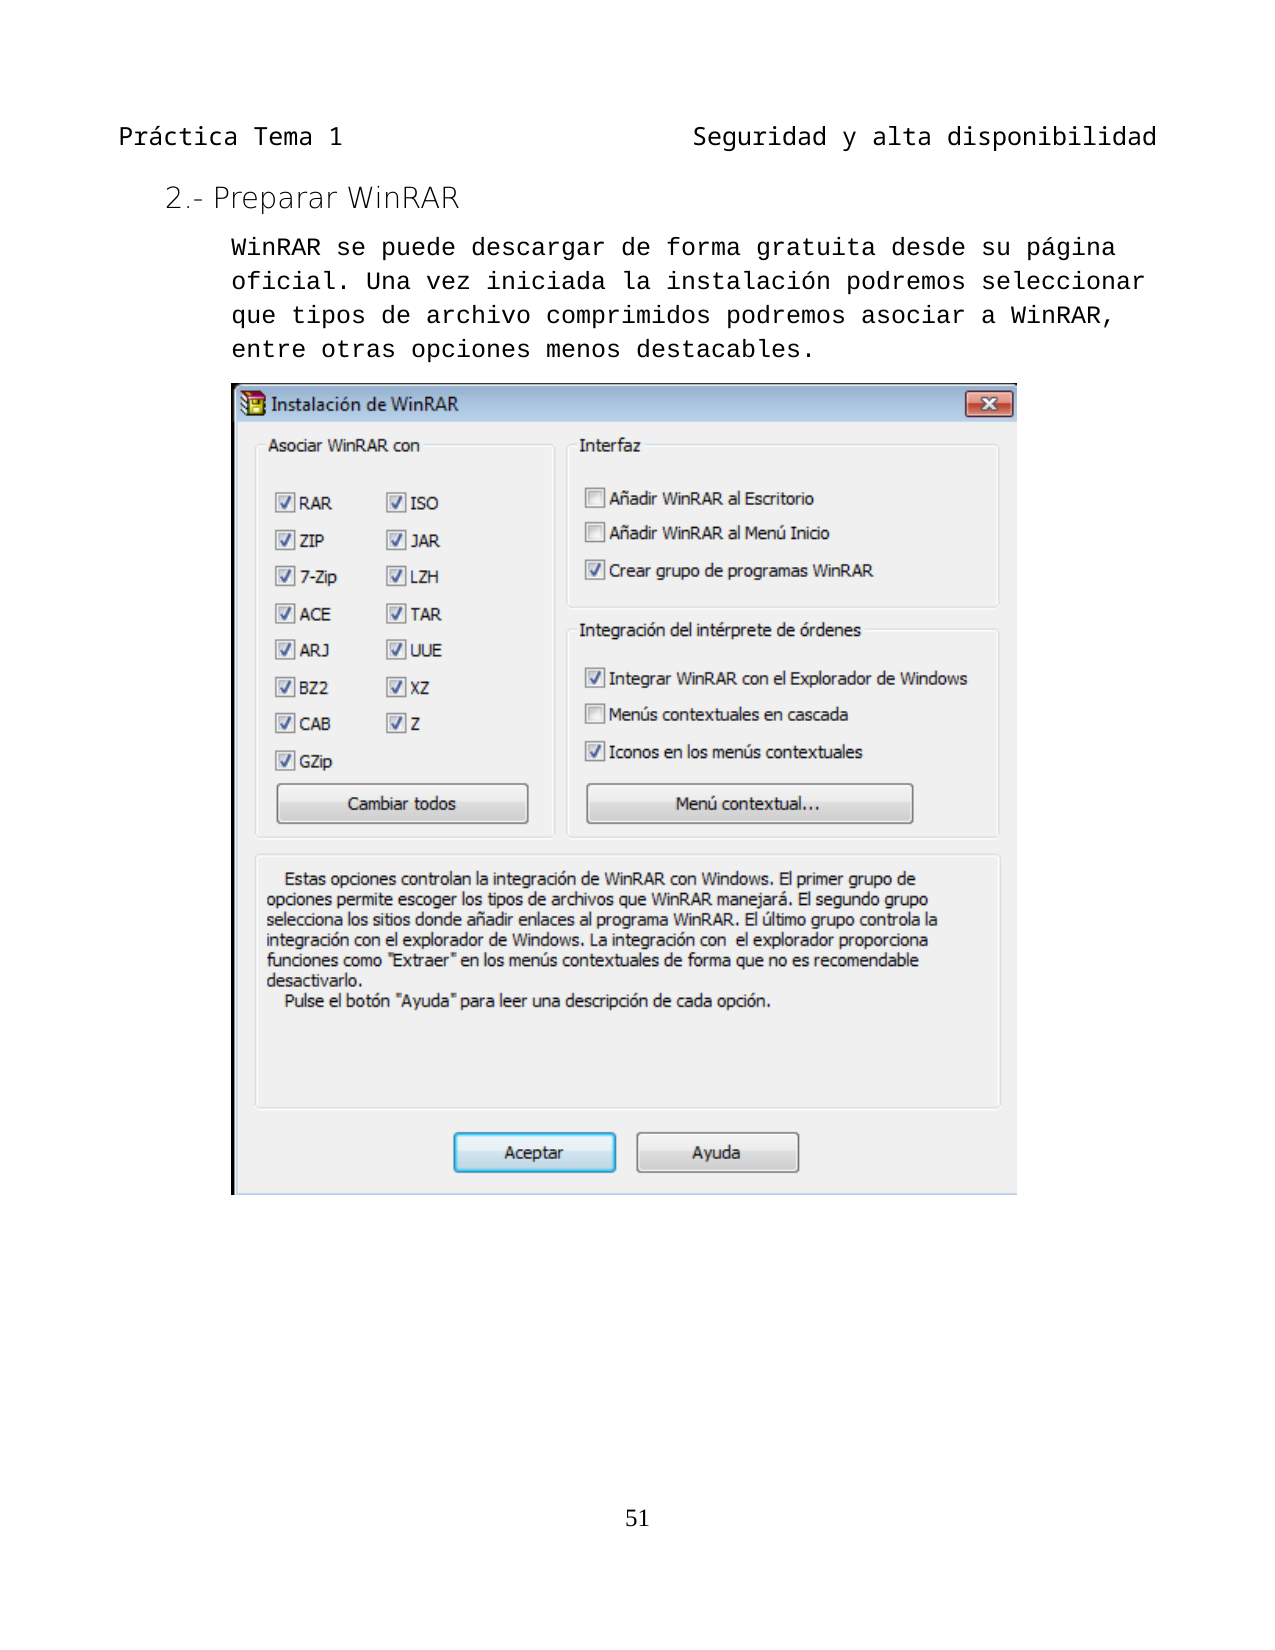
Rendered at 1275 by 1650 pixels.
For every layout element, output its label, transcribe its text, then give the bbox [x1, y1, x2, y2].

picture [231, 383, 1017, 1195]
text WinRAR se puede descargar de forma gratuita desde su página oficial. Una vez iniciada la instalación podremos seleccionar que tipos de archivo comprimidos podremos asociar a WinRAR, entre otras opciones menos destacables. [231, 235, 1157, 365]
list Preparar WinRAR [156, 182, 1157, 216]
